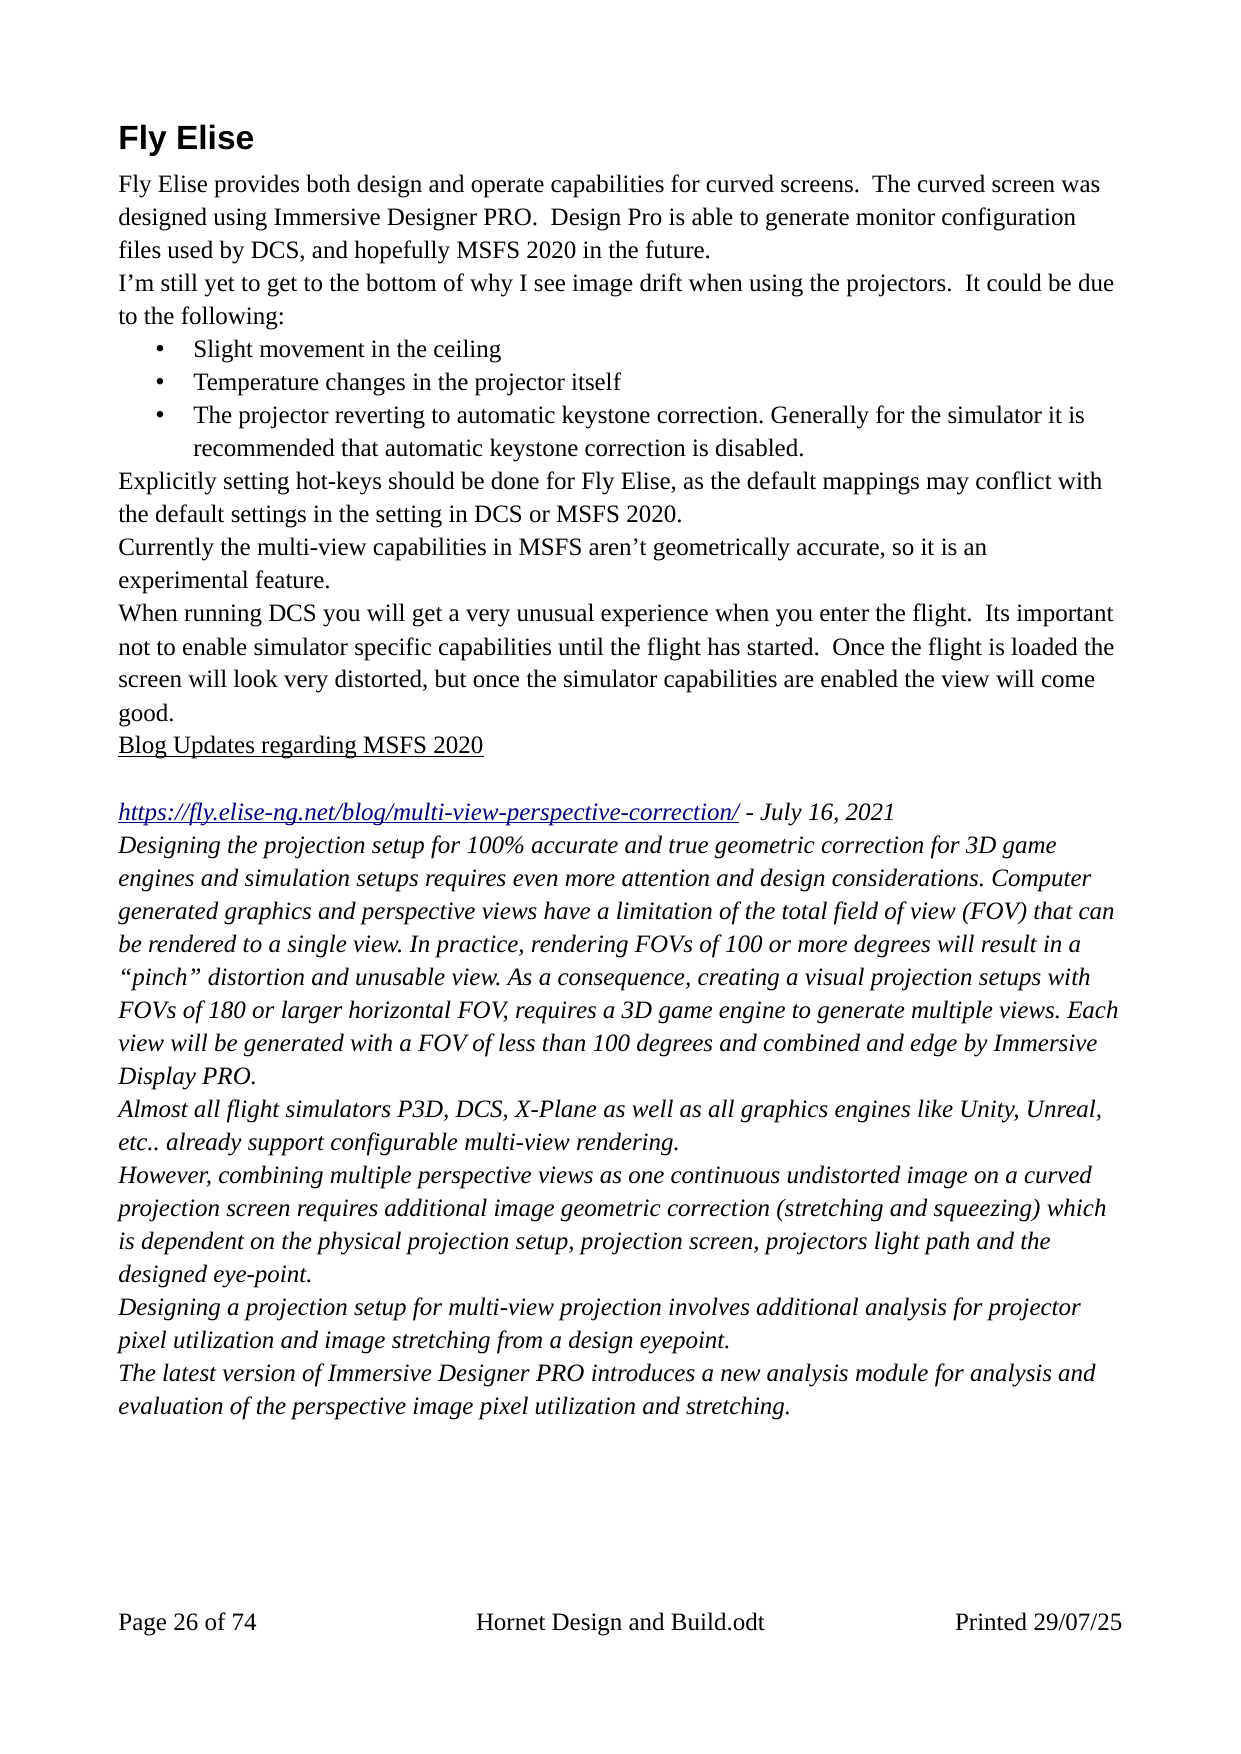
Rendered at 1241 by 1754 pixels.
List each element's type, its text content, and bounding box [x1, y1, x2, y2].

list The projector reverting to automatic keystone correction. Generally for the simulator it is recommended that automatic keystone correction is disabled. [156, 400, 1122, 462]
subtitle Fly Elise [118, 118, 1122, 157]
text Explicitly setting hot-keys should be done for Fly Elise, as the default mappings may conflict with the default settings in the setting in DCS or MSFS 2020. [118, 466, 1122, 528]
text When running DCS you will get a very unusual experience when you enter the flight. Its important not to enable simulator specific capabilities until the flight has started. Once the flight is loaded the screen will look very distorted, but once the simulator capabilities are enabled the view will come good. [118, 598, 1122, 726]
text Currently the multi-view capabilities in MSFS aren’t geometrically accurate, so it is an experimental feature. [118, 532, 1122, 594]
list Temperature changes in the projector itself [156, 367, 1122, 396]
text https://fly.elise-ng.net/blog/multi-view-perspective-correction/ - July 16, 2021 [118, 797, 1122, 825]
text Blog Updates regarding MSFS 2020 [118, 731, 1122, 759]
text Fly Elise provides both design and operate capabilities for curved screens. The curved screen was designed using Immersive Designer PRO. Design Pro is able to generate monitor configuration files used by DCS, and hopefully MSFS 2020 in the future. [118, 169, 1122, 264]
text However, combining multiple perspective views as one continuous undistorted image on a curved projection screen requires additional image geometric correction (stretching and squeezing) which is dependent on the physical projection setup, projection screen, projectors light path and the designed eye-point. [118, 1160, 1122, 1288]
list Slight movement in the ceiling [156, 334, 1122, 363]
text The latest version of Immersive Designer PRO introduces a new analysis module for analysis and evaluation of the perspective image pixel utilization and stretching. [118, 1358, 1122, 1420]
text Designing a projection setup for multi-view projection involves additional analysis for projector pixel utilization and image stretching from a design eyepoint. [118, 1292, 1122, 1354]
text Almost all flight simulators P3D, DCS, X-Plane as well as all graphics engines like Unity, Unreal, etc.. already support configurable multi-view rendering. [118, 1094, 1122, 1156]
text Designing the projection setup for 100% accurate and true geometric correction for 3D game engines and simulation setups requires even more attention and design considerations. Computer generated graphics and perspective views have a limitation of the total field of view (FOV) that can be rendered to a single view. In practice, rendering FOVs of 100 or more degrees will result in a “pinch” distortion and unusable view. As a consequence, creating a visual projection setups with FOVs of 180 or larger horizontal FOV, requires a 3D game engine to generate multiple views. Each view will be generated with a FOV of less than 100 degrees and combined and edge by Immersive Display PRO. [118, 830, 1122, 1089]
text I’m still yet to get to the bottom of why I see image drift when using the projectors. It could be due to the following: [118, 268, 1122, 330]
